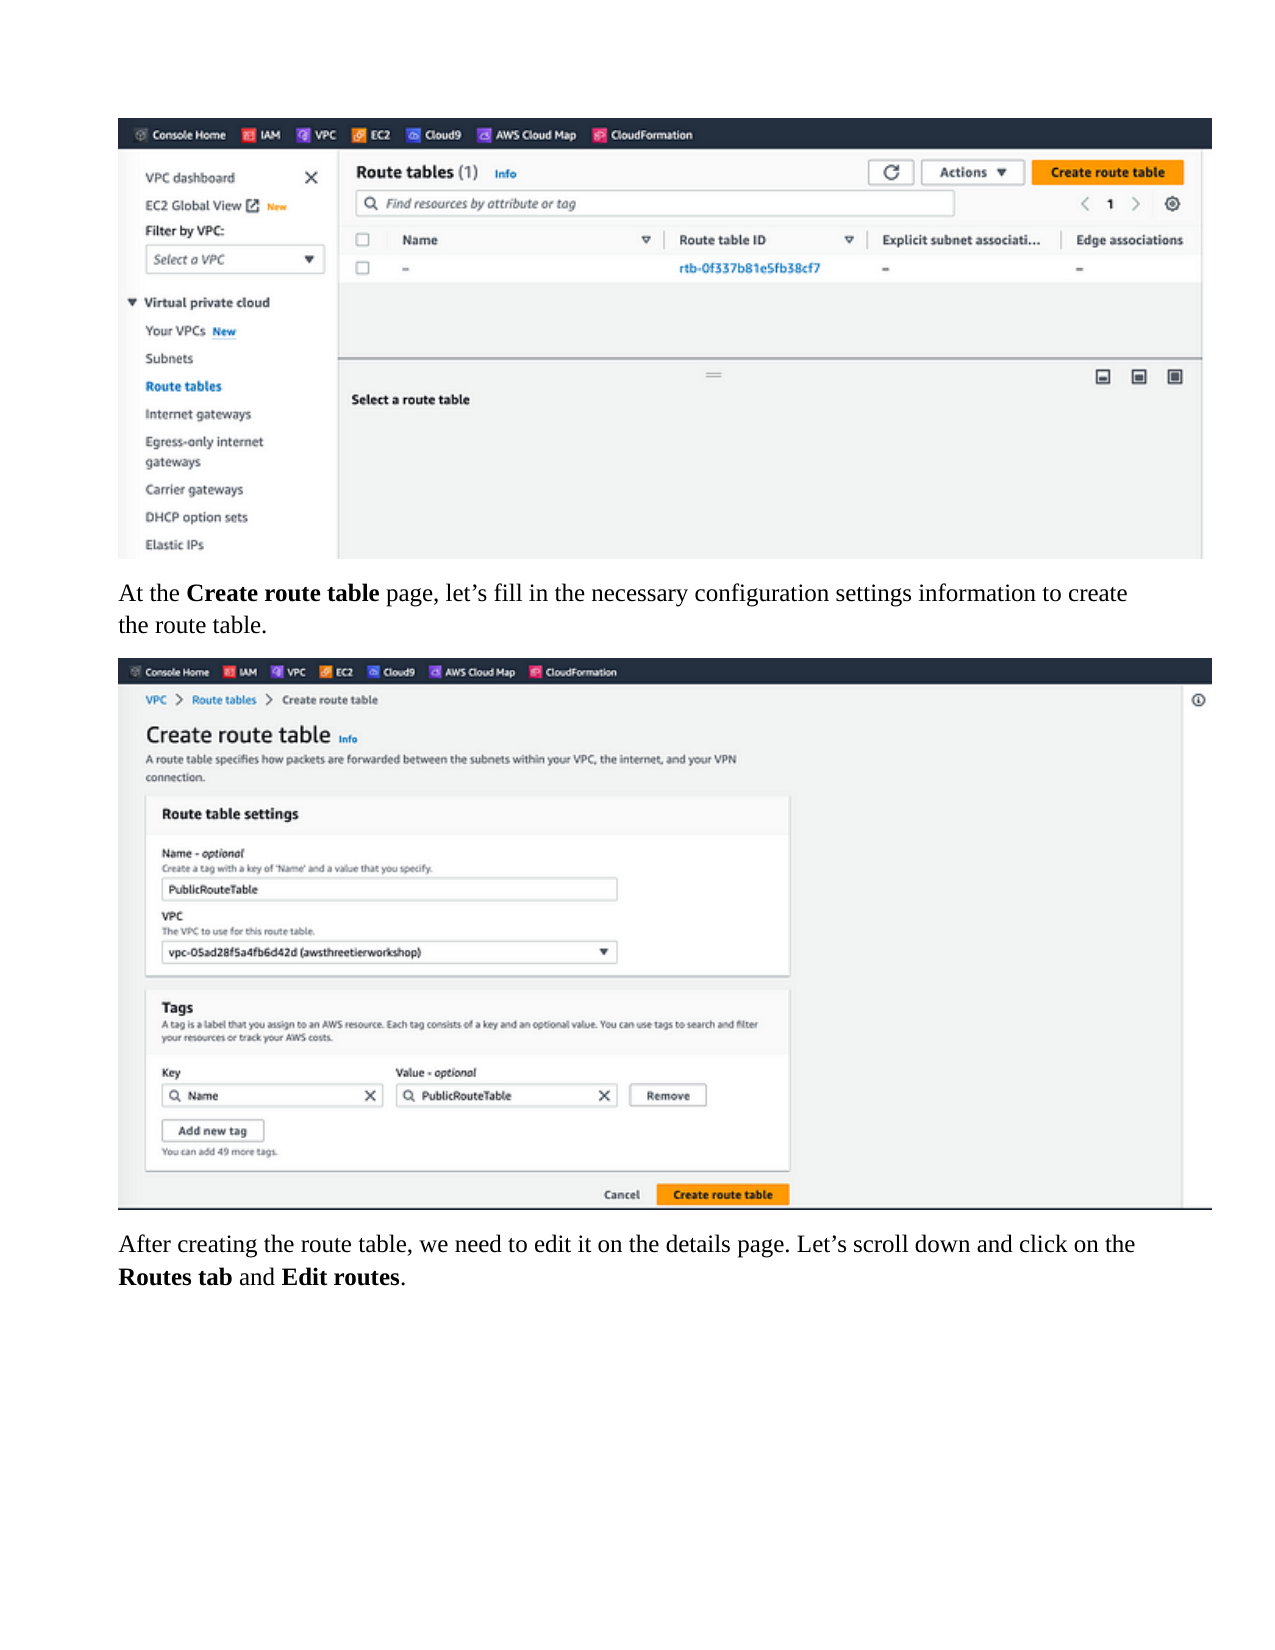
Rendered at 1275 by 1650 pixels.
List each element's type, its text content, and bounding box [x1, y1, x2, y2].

picture [118, 118, 1212, 559]
picture [118, 658, 1212, 1210]
text After creating the route table, we need to edit it on the details page. Let’s scroll down and click on the Routes tab and Edit routes. [118, 1229, 1157, 1290]
text At the Create route table page, let’s fill in the necessary configuration settings information to create the route table. [118, 578, 1157, 639]
